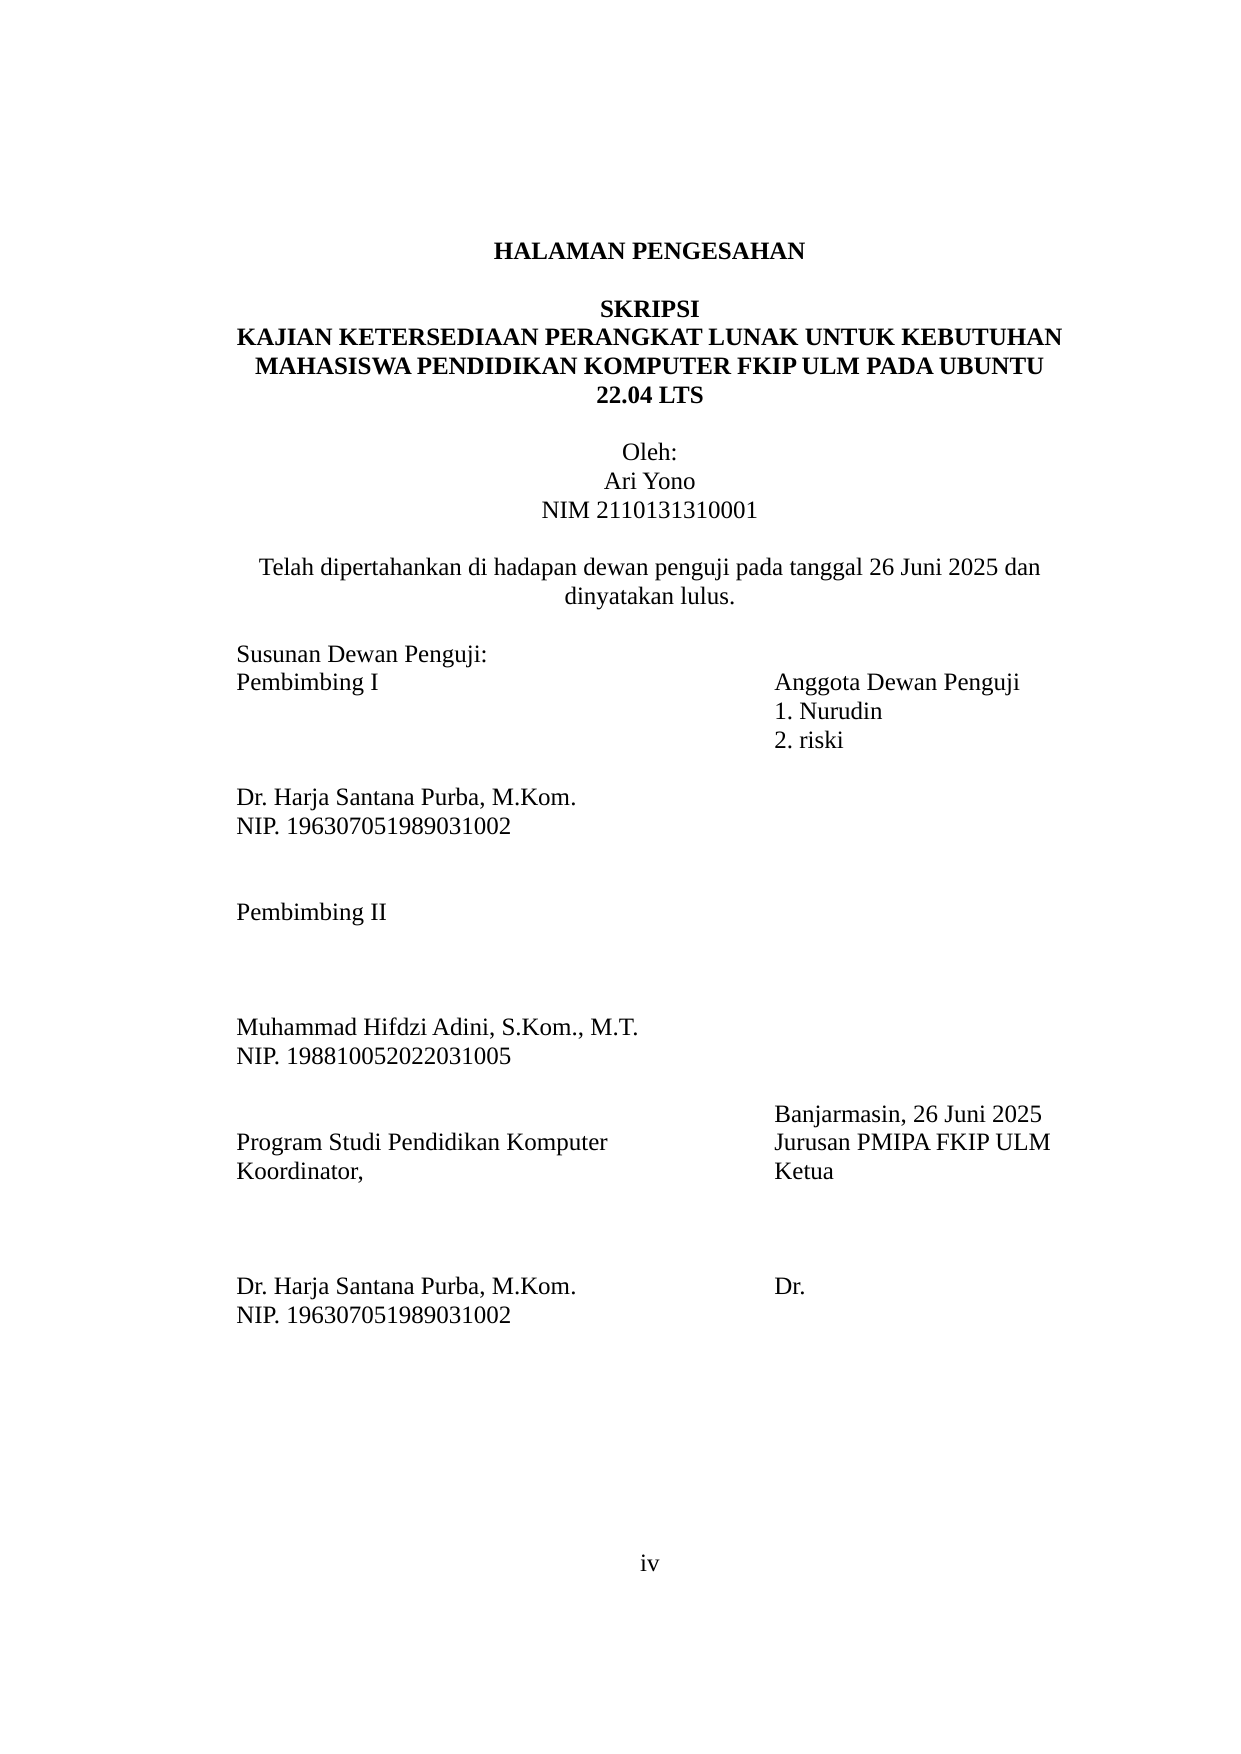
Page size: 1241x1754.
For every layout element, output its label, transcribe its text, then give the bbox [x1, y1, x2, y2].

table_cell Pembimbing I [236, 668, 643, 696]
table_cell [236, 926, 643, 955]
table_cell [774, 811, 1063, 840]
table_cell [774, 926, 1063, 955]
table_cell Jurusan PMIPA FKIP ULM [774, 1128, 1063, 1156]
table_cell [774, 1358, 1063, 1386]
table_cell [774, 869, 1063, 897]
table_cell [236, 955, 643, 984]
table_cell [644, 696, 774, 725]
table_cell Anggota Dewan Penguji [774, 668, 1063, 696]
table_cell Pembimbing II [236, 898, 643, 926]
text Oleh: [236, 437, 1063, 466]
table_cell [644, 955, 774, 984]
table_cell [644, 1156, 774, 1185]
table_cell [774, 1070, 1063, 1099]
table_cell [644, 1300, 774, 1329]
table_cell [236, 840, 643, 869]
table_header Susunan Dewan Penguji: [236, 639, 643, 667]
table_cell Muhammad Hifdzi Adini, S.Kom., M.T. [236, 1013, 643, 1041]
table_cell [644, 1271, 774, 1300]
table_cell 1. Nurudin [774, 696, 1063, 725]
table_cell [774, 898, 1063, 926]
table_cell NIP. 196307051989031002 [236, 1300, 643, 1329]
table_cell Dr. Harja Santana Purba, M.Kom. [236, 1271, 643, 1300]
table_cell [644, 1329, 774, 1357]
table_cell [774, 1243, 1063, 1271]
table_cell [644, 1243, 774, 1271]
table_cell [644, 1214, 774, 1242]
table_cell [644, 1128, 774, 1156]
table_cell NIP. 198810052022031005 [236, 1041, 643, 1070]
table_cell [236, 696, 643, 725]
table_cell [774, 1214, 1063, 1242]
table_cell [644, 984, 774, 1012]
table_cell [644, 1013, 774, 1041]
table_cell [644, 898, 774, 926]
table_cell [236, 1099, 643, 1127]
table_cell [236, 1070, 643, 1099]
table_cell [644, 811, 774, 840]
table_cell [644, 840, 774, 869]
table_cell [774, 1300, 1063, 1329]
table_header [644, 639, 774, 667]
table_cell [644, 725, 774, 754]
table_cell [236, 725, 643, 754]
table_cell [774, 840, 1063, 869]
table_cell Program Studi Pendidikan Komputer [236, 1128, 643, 1156]
table_cell [774, 1329, 1063, 1357]
table_cell [644, 754, 774, 782]
table_cell [236, 1243, 643, 1271]
table_cell [236, 1358, 643, 1386]
table_cell [774, 1041, 1063, 1070]
table_cell 2. riski [774, 725, 1063, 754]
table_cell [644, 1041, 774, 1070]
table_cell [644, 783, 774, 811]
table_cell [774, 754, 1063, 782]
table_cell [644, 1099, 774, 1127]
table_cell Koordinator, [236, 1156, 643, 1185]
table_cell [644, 926, 774, 955]
text Ari Yono [236, 466, 1063, 495]
table_cell Dr. [774, 1271, 1063, 1300]
table_cell [236, 754, 643, 782]
text NIM 2110131310001 [236, 495, 1063, 524]
table_cell [644, 1070, 774, 1099]
table_cell [774, 1013, 1063, 1041]
table_cell [774, 984, 1063, 1012]
table_header [774, 639, 1063, 667]
table_cell Banjarmasin, 26 Juni 2025 [774, 1099, 1063, 1127]
table_cell [644, 668, 774, 696]
table_cell [236, 1185, 643, 1214]
table_cell [644, 869, 774, 897]
text SKRIPSI [236, 294, 1063, 322]
subtitle HALAMAN PENGESAHAN [236, 236, 1063, 265]
table_cell [236, 984, 643, 1012]
table_cell [774, 955, 1063, 984]
table_cell [644, 1185, 774, 1214]
text Telah dipertahankan di hadapan dewan penguji pada tanggal 26 Juni 2025 dan dinyatakan lulus. [236, 552, 1063, 610]
table_cell [236, 1329, 643, 1357]
table_cell [644, 1358, 774, 1386]
table_cell Ketua [774, 1156, 1063, 1185]
table_cell [774, 783, 1063, 811]
text KAJIAN KETERSEDIAAN PERANGKAT LUNAK UNTUK KEBUTUHAN MAHASISWA PENDIDIKAN KOMPUTER FKIP ULM PADA UBUNTU 22.04 LTS [236, 322, 1063, 409]
table_cell [774, 1185, 1063, 1214]
table_cell NIP. 196307051989031002 [236, 811, 643, 840]
table_cell [236, 1214, 643, 1242]
table_cell Dr. Harja Santana Purba, M.Kom. [236, 783, 643, 811]
table_cell [236, 869, 643, 897]
